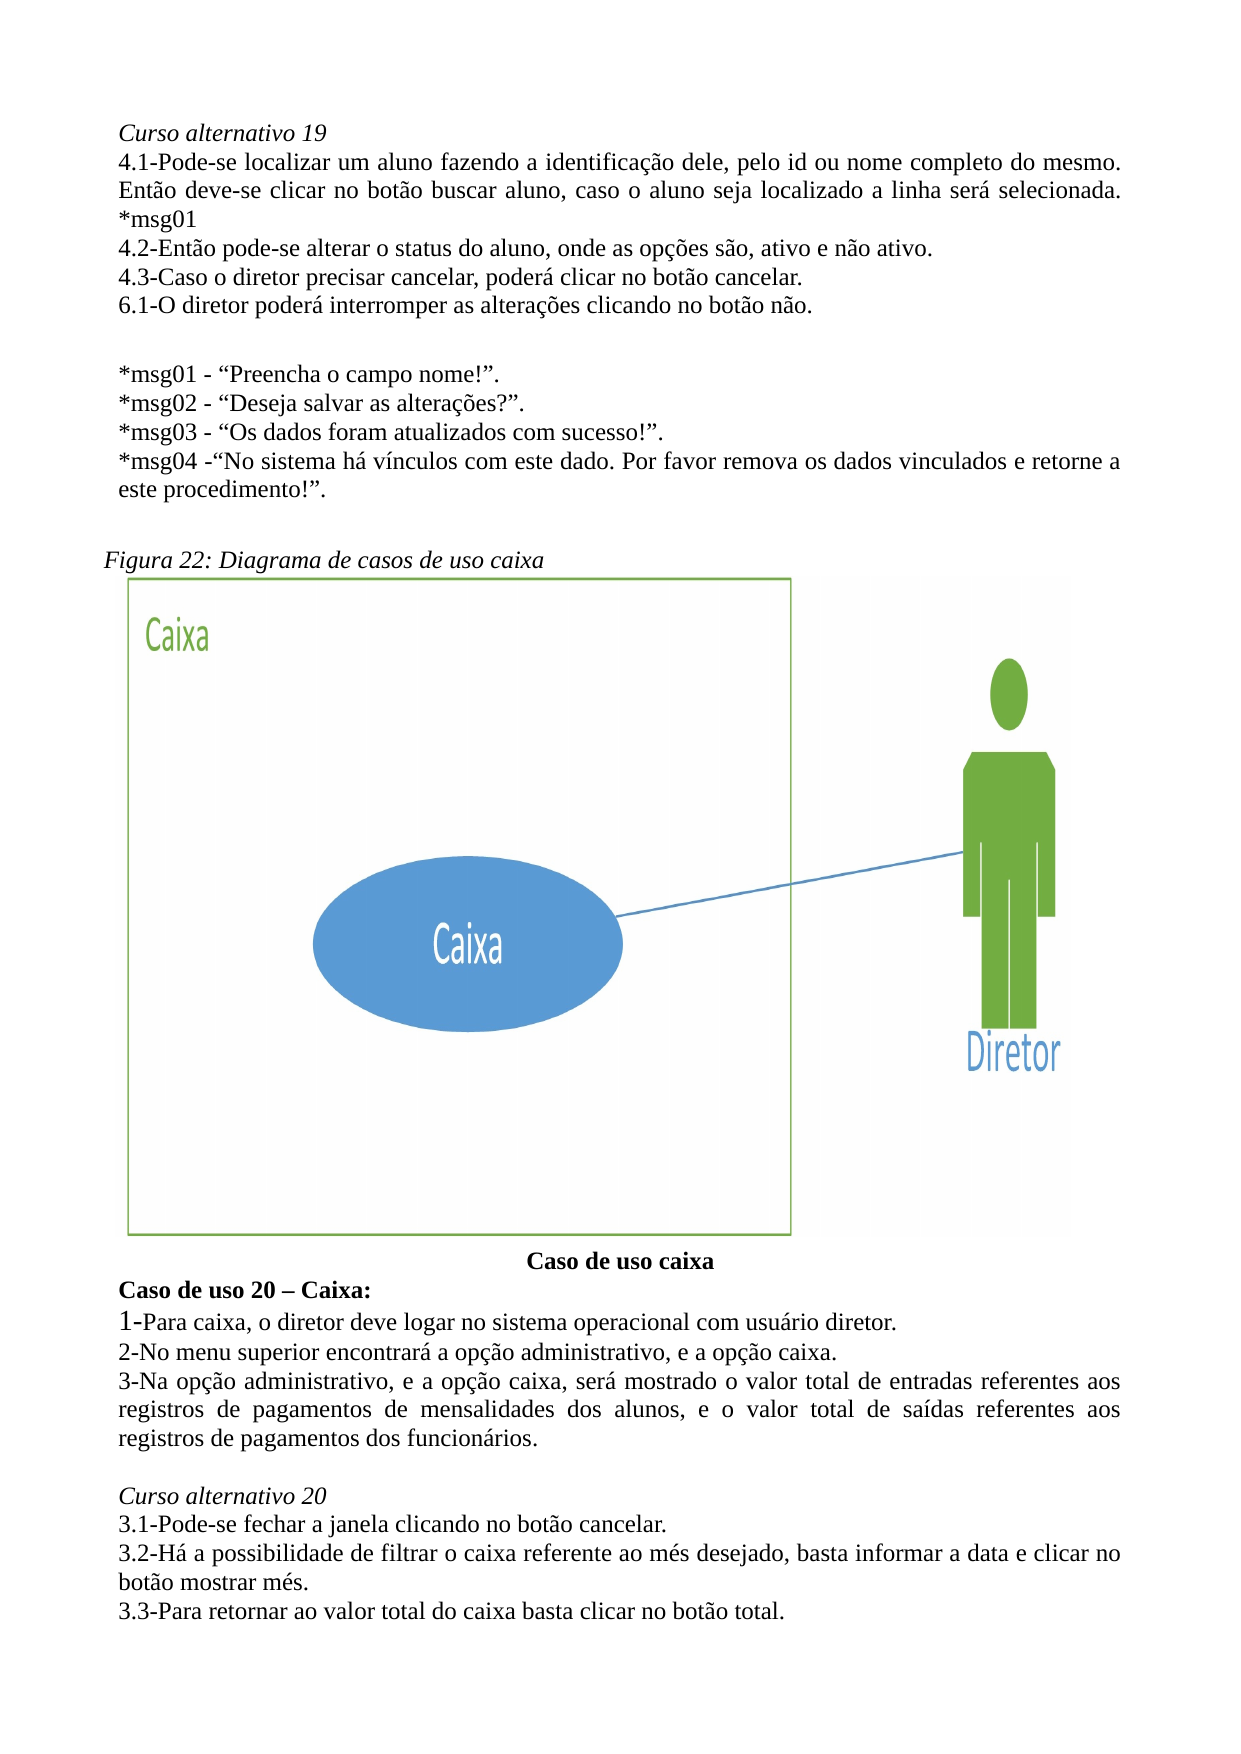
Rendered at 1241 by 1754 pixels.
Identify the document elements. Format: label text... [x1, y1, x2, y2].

text *msg03 - “Os dados foram atualizados com sucesso!”. [118, 417, 1122, 446]
text 6.1-O diretor poderá interromper as alterações clicando no botão não. [118, 291, 1122, 319]
text 4.2-Então pode-se alterar o status do aluno, onde as opções são, ativo e não ativo. [118, 233, 1122, 262]
text Curso alternativo 20 [118, 1481, 1122, 1509]
text 3.1-Pode-se fechar a janela clicando no botão cancelar. [118, 1509, 1122, 1538]
text 1-Para caixa, o diretor deve logar no sistema operacional com usuário diretor. [118, 1303, 1122, 1337]
text 2-No menu superior encontrará a opção administrativo, e a opção caixa. [118, 1337, 1122, 1366]
text 3.3-Para retornar ao valor total do caixa basta clicar no botão total. [118, 1596, 1122, 1624]
text Curso alternativo 19 [118, 118, 1122, 147]
text 3.2-Há a possibilidade de filtrar o caixa referente ao més desejado, basta informar a data e clicar no botão mostrar més. [118, 1538, 1122, 1596]
text *msg04 -“No sistema há vínculos com este dado. Por favor remova os dados vinculados e retorne a este procedimento!”. [118, 446, 1122, 503]
text Caso de uso caixa [118, 561, 1122, 1275]
text Figura 22: Diagrama de casos de uso caixa [103, 545, 1080, 573]
text 4.1-Pode-se localizar um aluno fazendo a identificação dele, pelo id ou nome completo do mesmo. Então deve-se clicar no botão buscar aluno, caso o aluno seja localizado a linha será selecionada. *msg01 [118, 147, 1122, 233]
text *msg02 - “Deseja salvar as alterações?”. [118, 388, 1122, 417]
picture [115, 576, 1072, 1237]
text *msg01 - “Preencha o campo nome!”. [118, 359, 1122, 388]
text Caso de uso 20 – Caixa: [118, 1275, 1122, 1303]
text 3-Na opção administrativo, e a opção caixa, será mostrado o valor total de entradas referentes aos registros de pagamentos de mensalidades dos alunos, e o valor total de saídas referentes aos registros de pagamentos dos funcionários. [118, 1366, 1122, 1452]
text 4.3-Caso o diretor precisar cancelar, poderá clicar no botão cancelar. [118, 262, 1122, 291]
